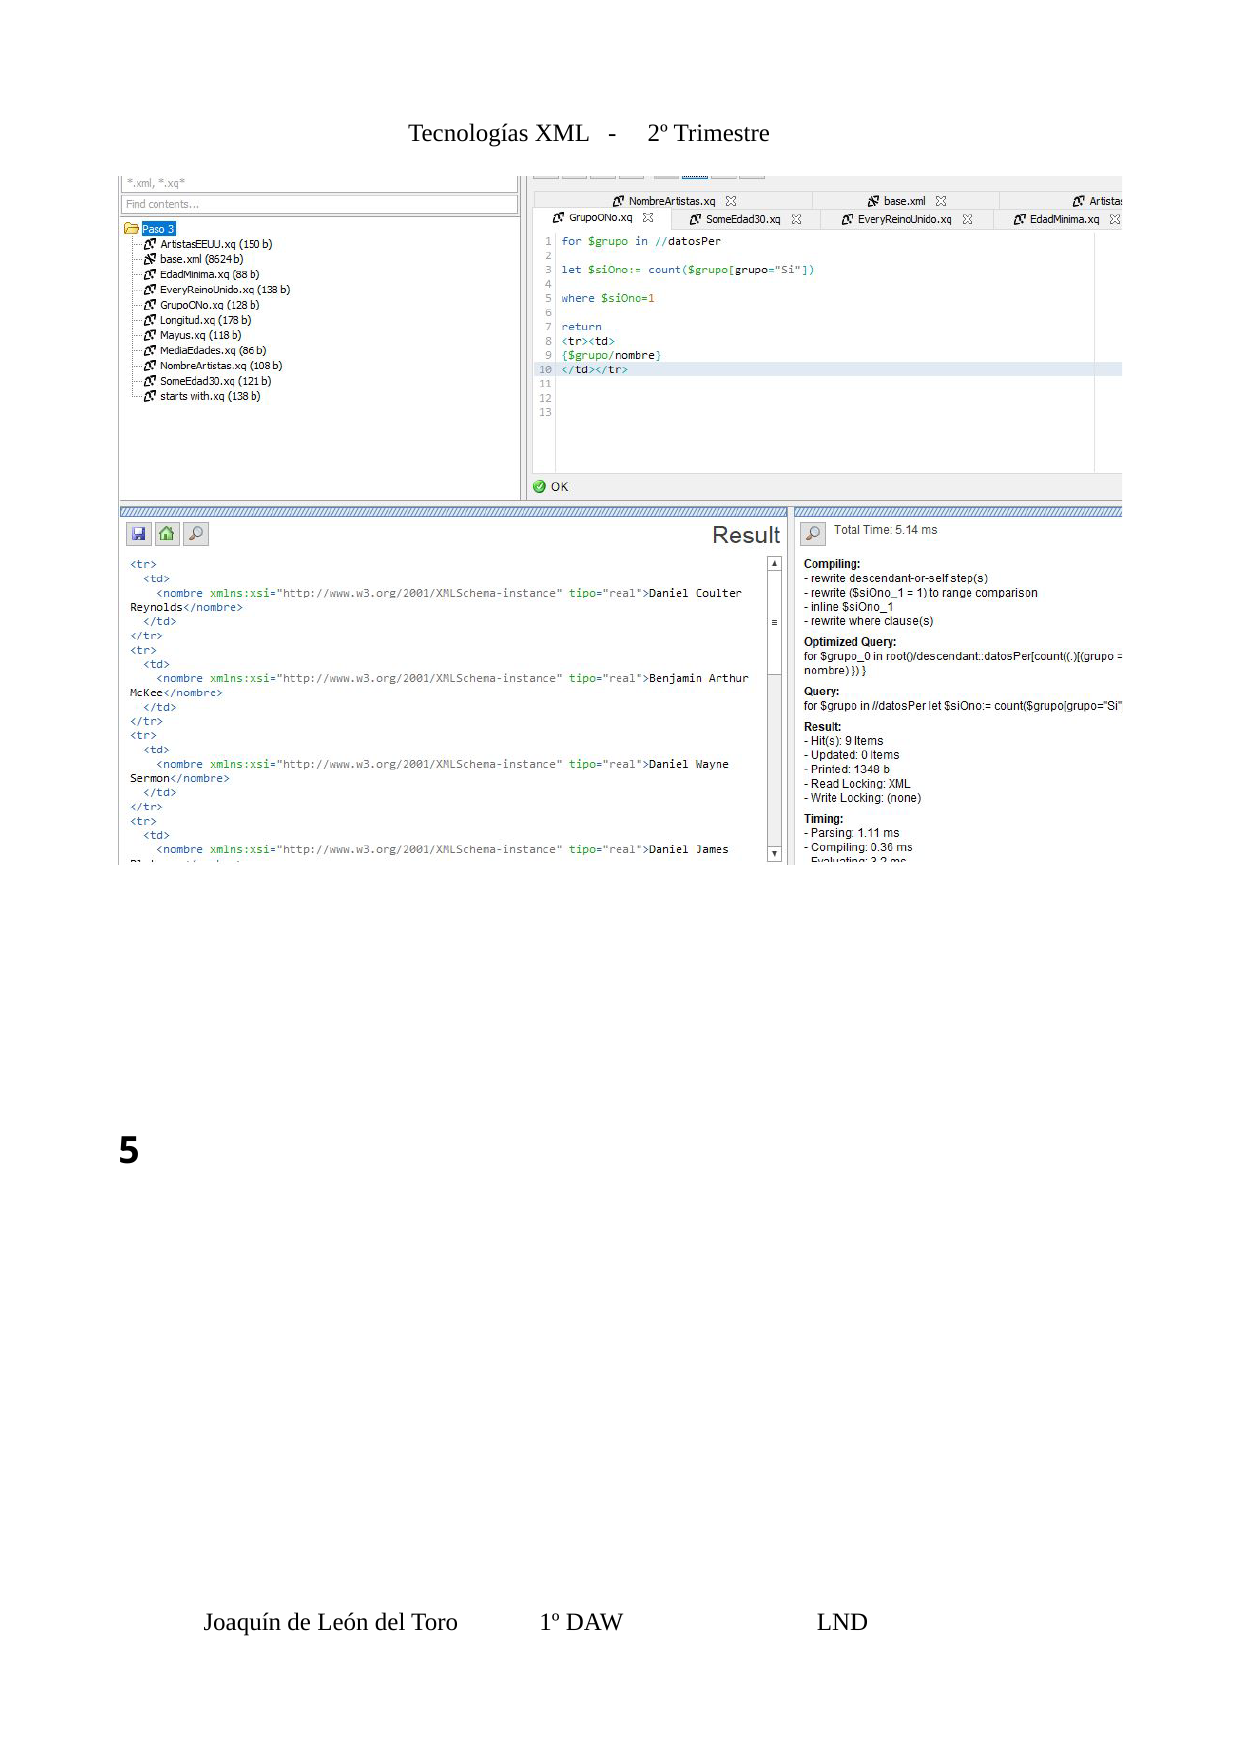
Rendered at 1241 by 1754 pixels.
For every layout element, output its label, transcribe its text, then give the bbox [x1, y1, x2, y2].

text 5 [118, 1124, 1122, 1175]
picture [118, 176, 1123, 865]
